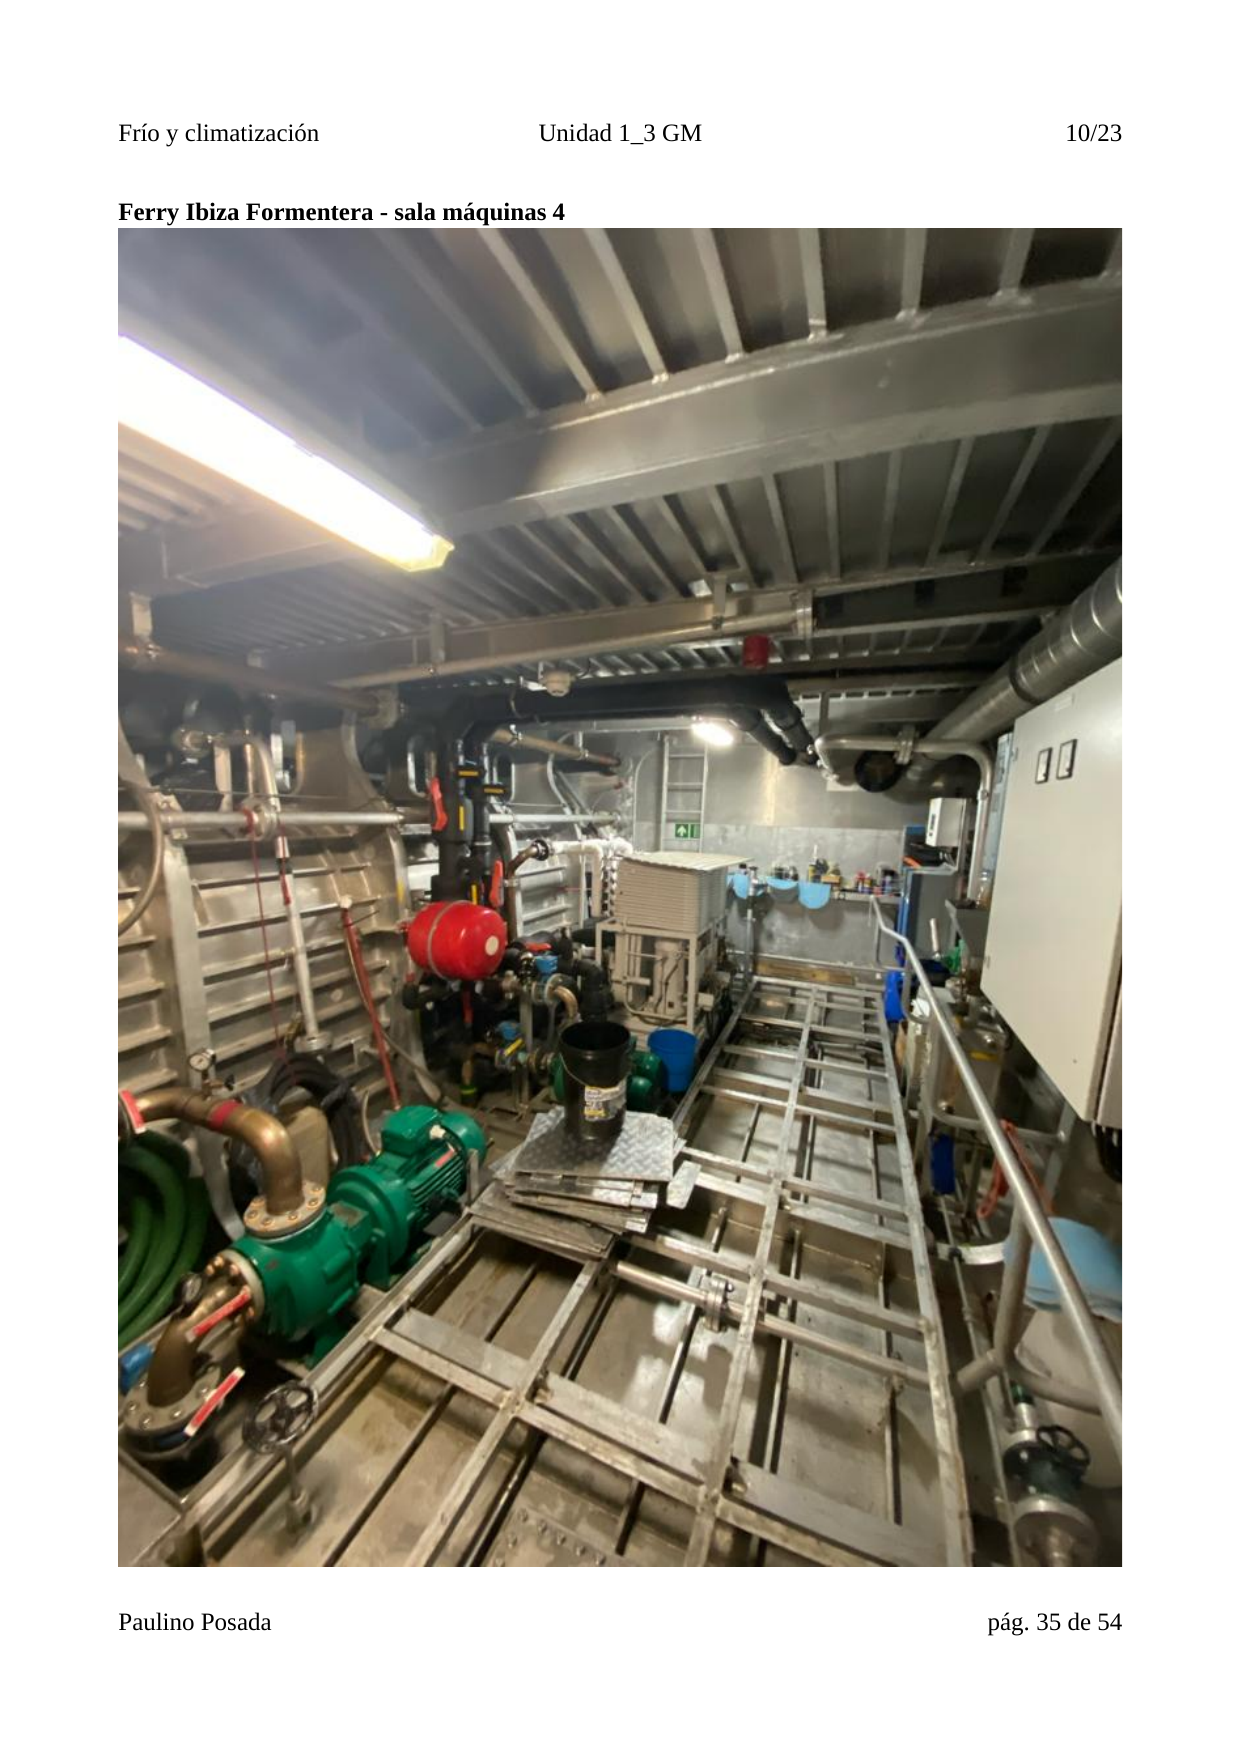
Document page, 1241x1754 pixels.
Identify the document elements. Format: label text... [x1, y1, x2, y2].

text Ferry Ibiza Formentera - sala máquinas 4 [118, 197, 1122, 226]
picture [118, 228, 1123, 1567]
